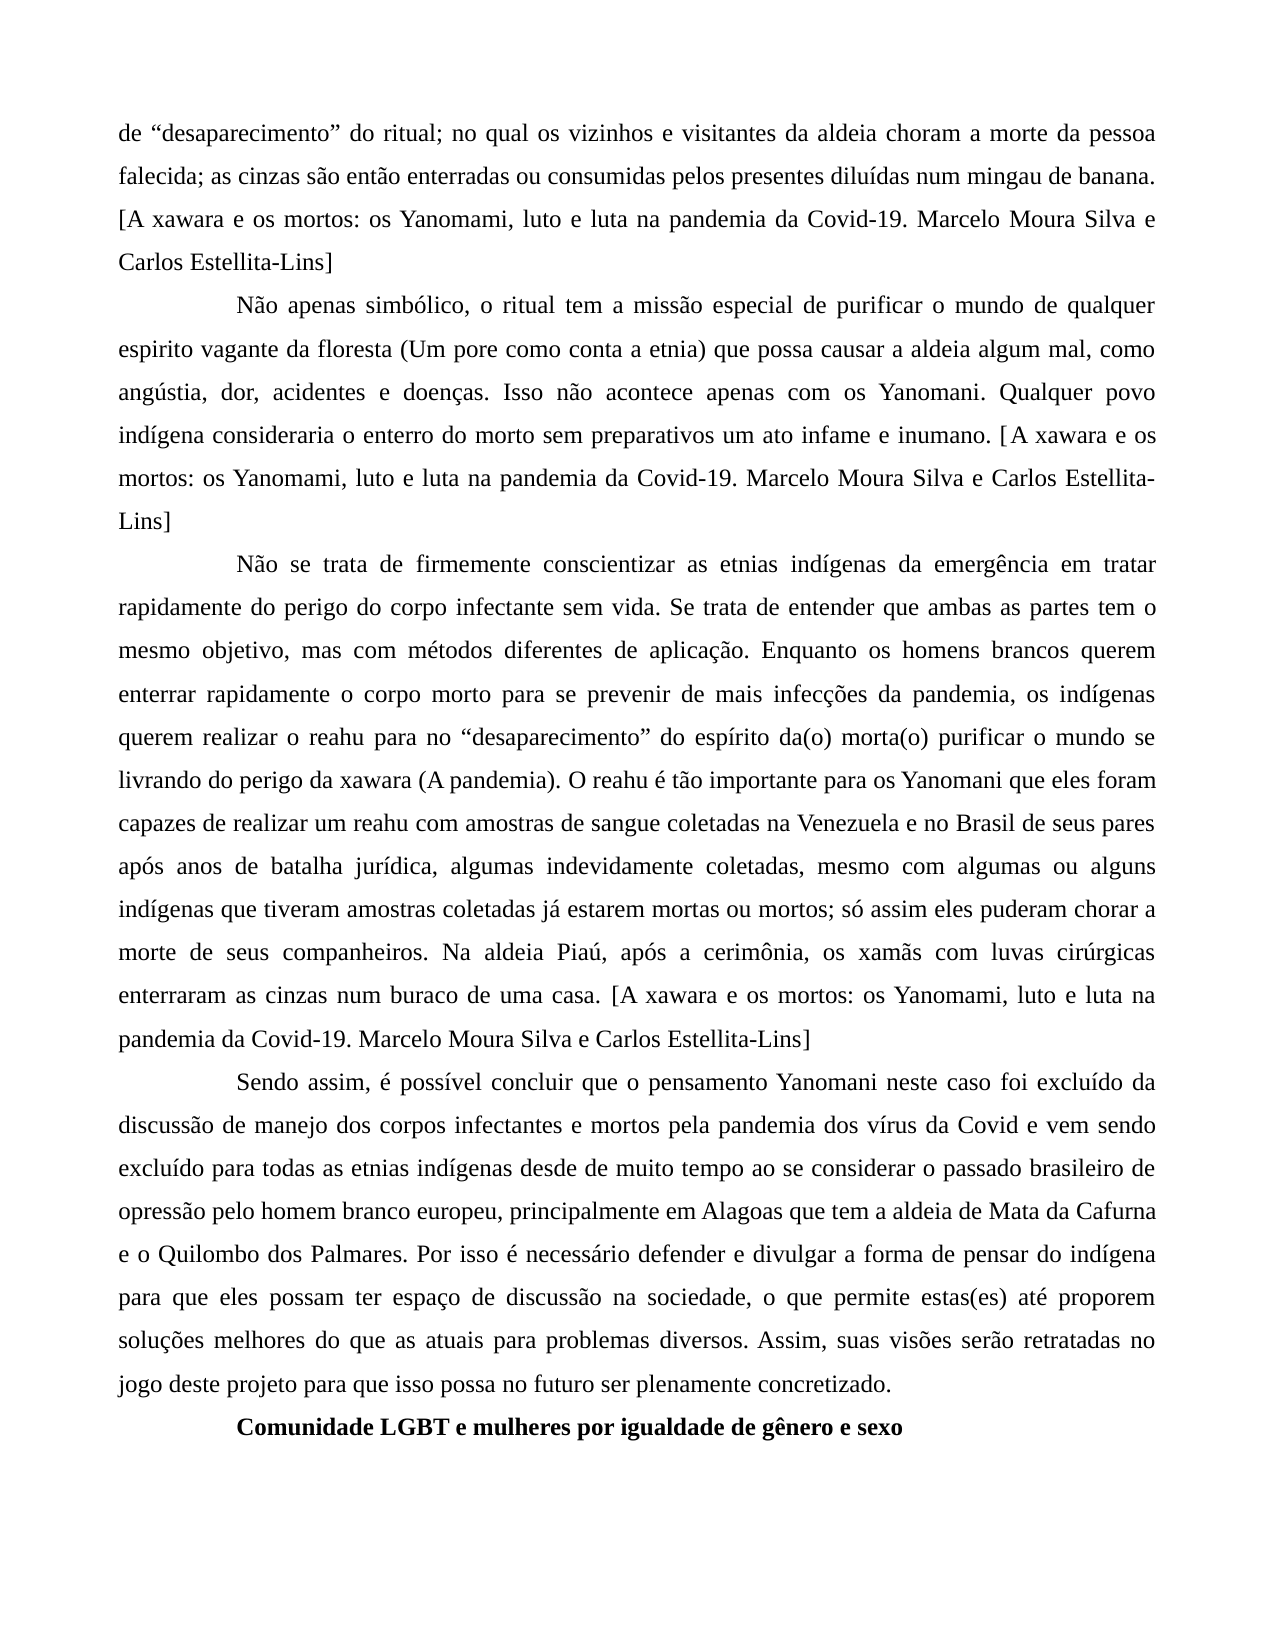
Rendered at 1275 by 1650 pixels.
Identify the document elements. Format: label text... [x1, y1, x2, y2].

text Comunidade LGBT e mulheres por igualdade de gênero e sexo [118, 1412, 1157, 1441]
text Não se trata de firmemente conscientizar as etnias indígenas da emergência em tratar rapidamente do perigo do corpo infectante sem vida. Se trata de entender que ambas as partes tem o mesmo objetivo, mas com métodos diferentes de aplicação. Enquanto os homens brancos querem enterrar rapidamente o corpo morto para se prevenir de mais infecções da pandemia, os indígenas querem realizar o reahu para no “desaparecimento” do espírito da(o) morta(o) purificar o mundo se livrando do perigo da xawara (A pandemia). O reahu é tão importante para os Yanomani que eles foram capazes de realizar um reahu com amostras de sangue coletadas na Venezuela e no Brasil de seus pares após anos de batalha jurídica, algumas indevidamente coletadas, mesmo com algumas ou alguns indígenas que tiveram amostras coletadas já estarem mortas ou mortos; só assim eles puderam chorar a morte de seus companheiros. Na aldeia Piaú, após a cerimônia, os xamãs com luvas cirúrgicas enterraram as cinzas num buraco de uma casa. [A xawara e os mortos: os Yanomami, luto e luta na pandemia da Covid-19. Marcelo Moura Silva e Carlos Estellita-Lins] [118, 549, 1157, 1052]
text Sendo assim, é possível concluir que o pensamento Yanomani neste caso foi excluído da discussão de manejo dos corpos infectantes e mortos pela pandemia dos vírus da Covid e vem sendo excluído para todas as etnias indígenas desde de muito tempo ao se considerar o passado brasileiro de opressão pelo homem branco europeu, principalmente em Alagoas que tem a aldeia de Mata da Cafurna e o Quilombo dos Palmares. Por isso é necessário defender e divulgar a forma de pensar do indígena para que eles possam ter espaço de discussão na sociedade, o que permite estas(es) até proporem soluções melhores do que as atuais para problemas diversos. Assim, suas visões serão retratadas no jogo deste projeto para que isso possa no futuro ser plenamente concretizado. [118, 1067, 1157, 1397]
text Não apenas simbólico, o ritual tem a missão especial de purificar o mundo de qualquer espirito vagante da floresta (Um pore como conta a etnia) que possa causar a aldeia algum mal, como angústia, dor, acidentes e doenças. Isso não acontece apenas com os Yanomani. Qualquer povo indígena consideraria o enterro do morto sem preparativos um ato infame e inumano. [A xawara e os mortos: os Yanomami, luto e luta na pandemia da Covid-19. Marcelo Moura Silva e Carlos Estellita-Lins] [118, 291, 1157, 535]
text de “desaparecimento” do ritual; no qual os vizinhos e visitantes da aldeia choram a morte da pessoa falecida; as cinzas são então enterradas ou consumidas pelos presentes diluídas num mingau de banana. [A xawara e os mortos: os Yanomami, luto e luta na pandemia da Covid-19. Marcelo Moura Silva e Carlos Estellita-Lins] [118, 118, 1157, 276]
